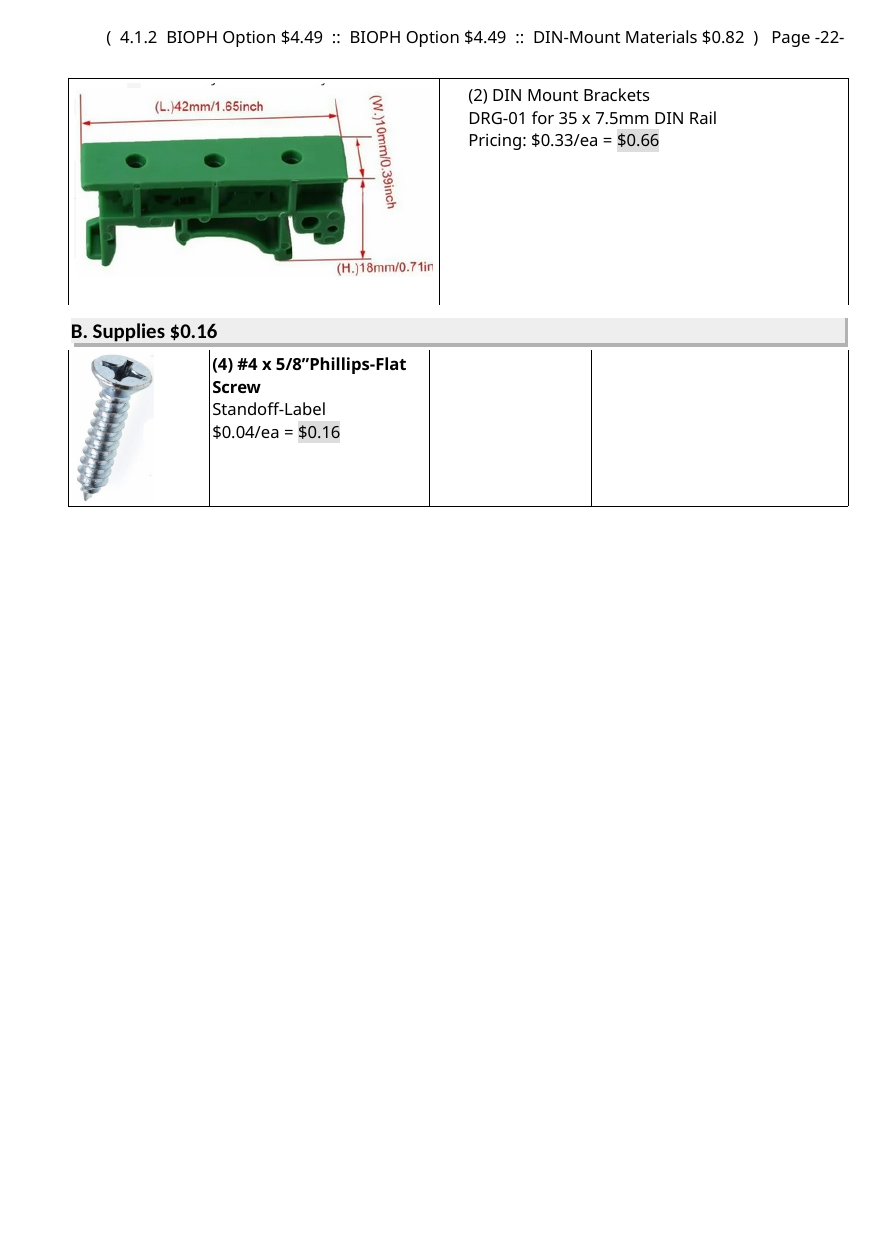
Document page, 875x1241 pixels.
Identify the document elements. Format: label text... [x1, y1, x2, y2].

subtitle Supplies $0.16 [71, 318, 845, 343]
table_header [592, 350, 848, 506]
table_header [69, 79, 439, 304]
table_header (2) DIN Mount Brackets DRG-01 for 35 x 7.5mm DIN Rail Pricing: $0.33/ea = $0.66 [440, 79, 848, 304]
table_header (4) #4 x 5/8”Phillips-Flat Screw Standoff-Label $0.04/ea = $0.16 [210, 350, 429, 506]
table_header [69, 350, 209, 506]
table_header [430, 350, 591, 506]
